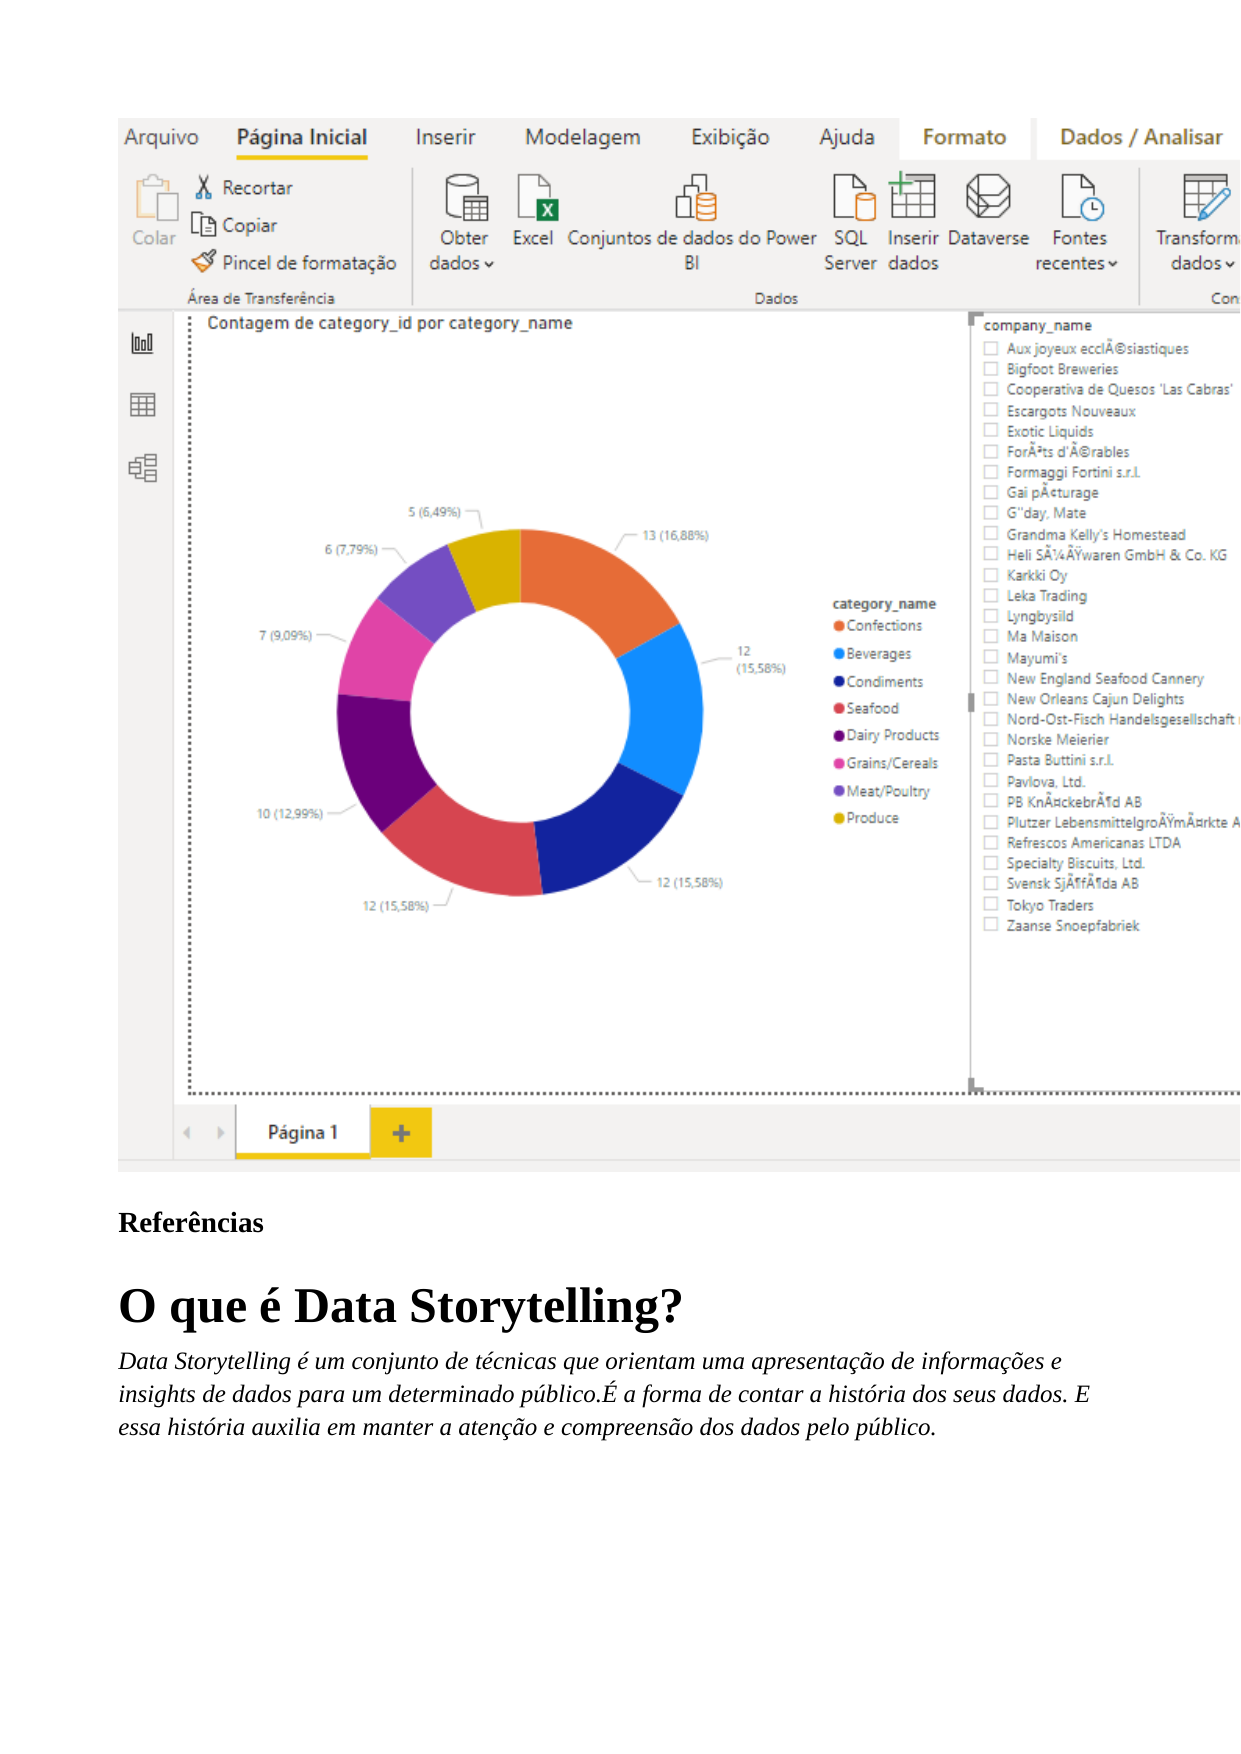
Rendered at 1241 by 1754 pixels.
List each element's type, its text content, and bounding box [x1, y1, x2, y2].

subtitle O que é Data Storytelling? [118, 1276, 1122, 1333]
picture [118, 118, 1241, 1172]
subtitle Referências [118, 1205, 1122, 1238]
text Data Storytelling é um conjunto de técnicas que orientam uma apresentação de informações e insights de dados para um determinado público.É a forma de contar a história dos seus dados. E essa história auxilia em manter a atenção e compreensão dos dados pelo público. [118, 1346, 1122, 1441]
